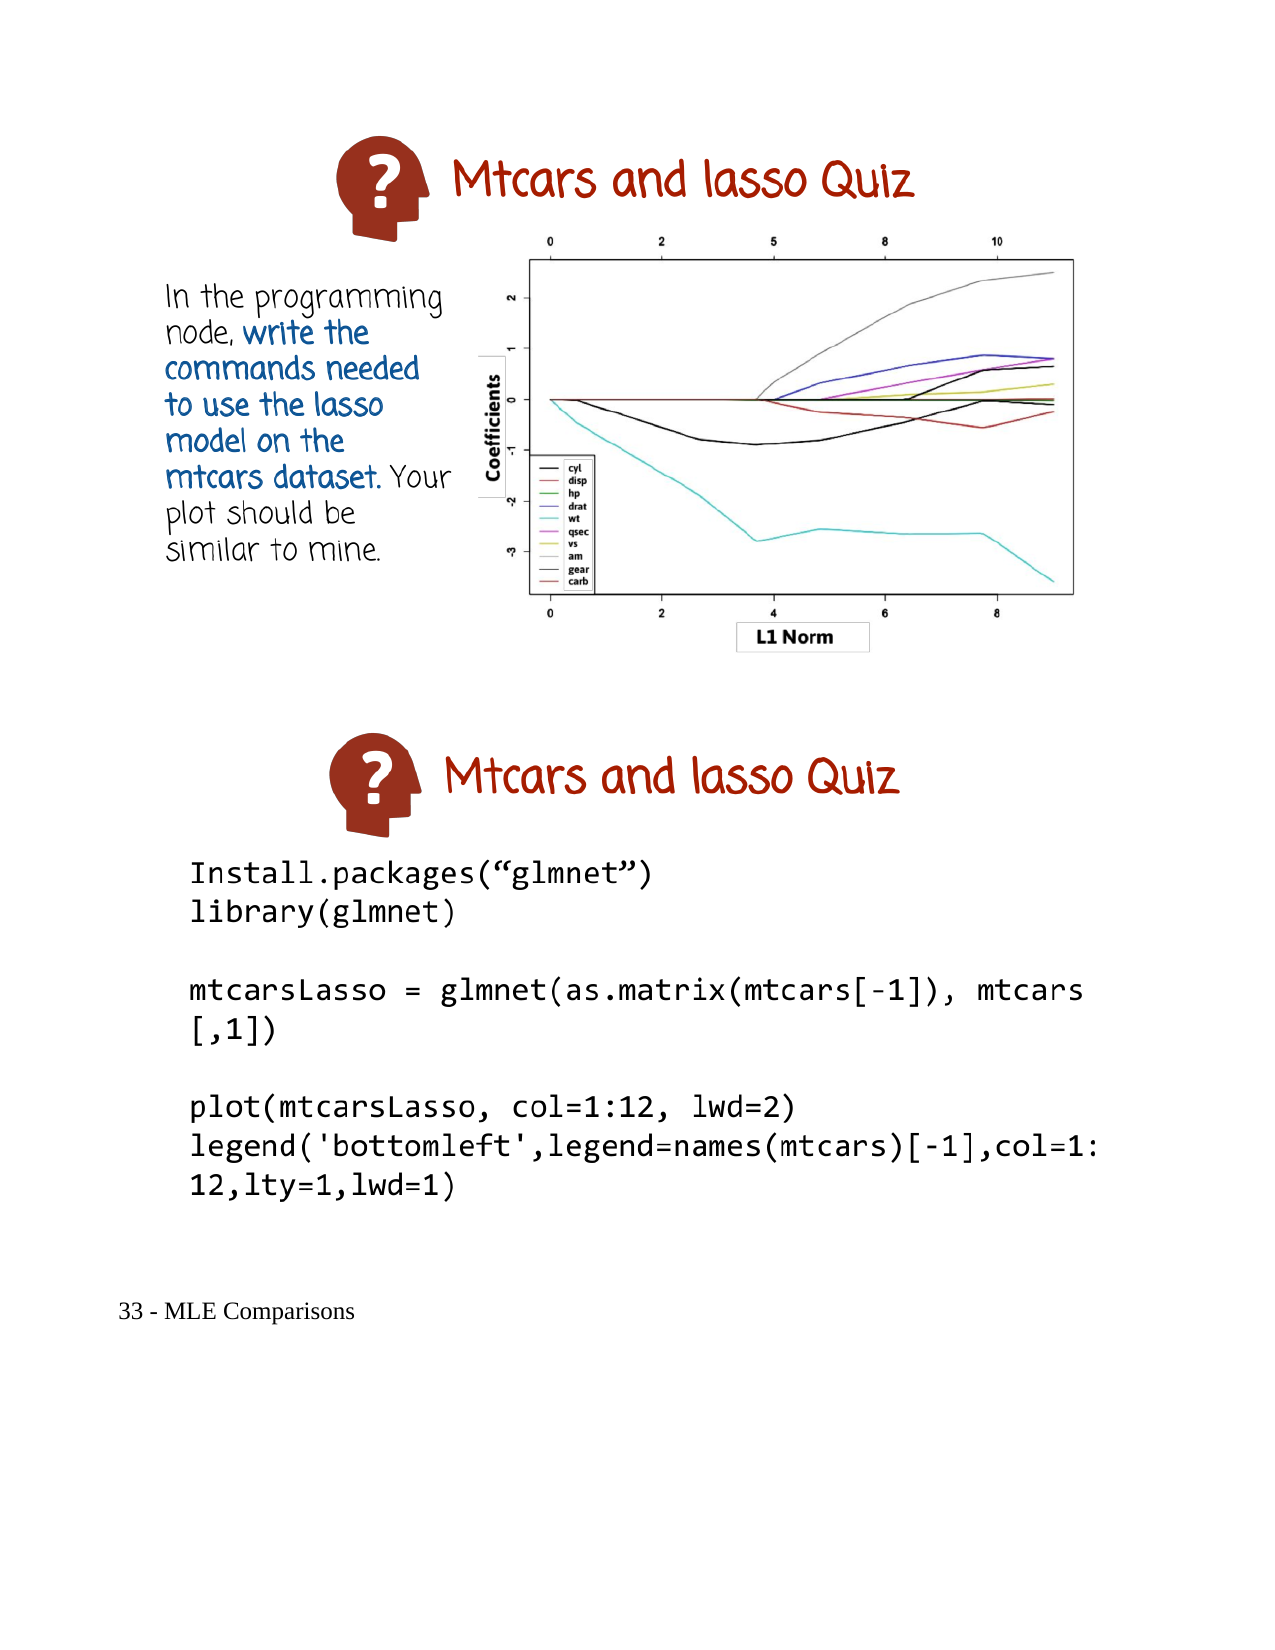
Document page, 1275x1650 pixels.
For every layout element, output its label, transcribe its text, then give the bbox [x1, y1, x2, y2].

picture [118, 728, 1157, 1210]
text 33 - MLE Comparisons [118, 1296, 1157, 1324]
picture [118, 118, 1157, 672]
